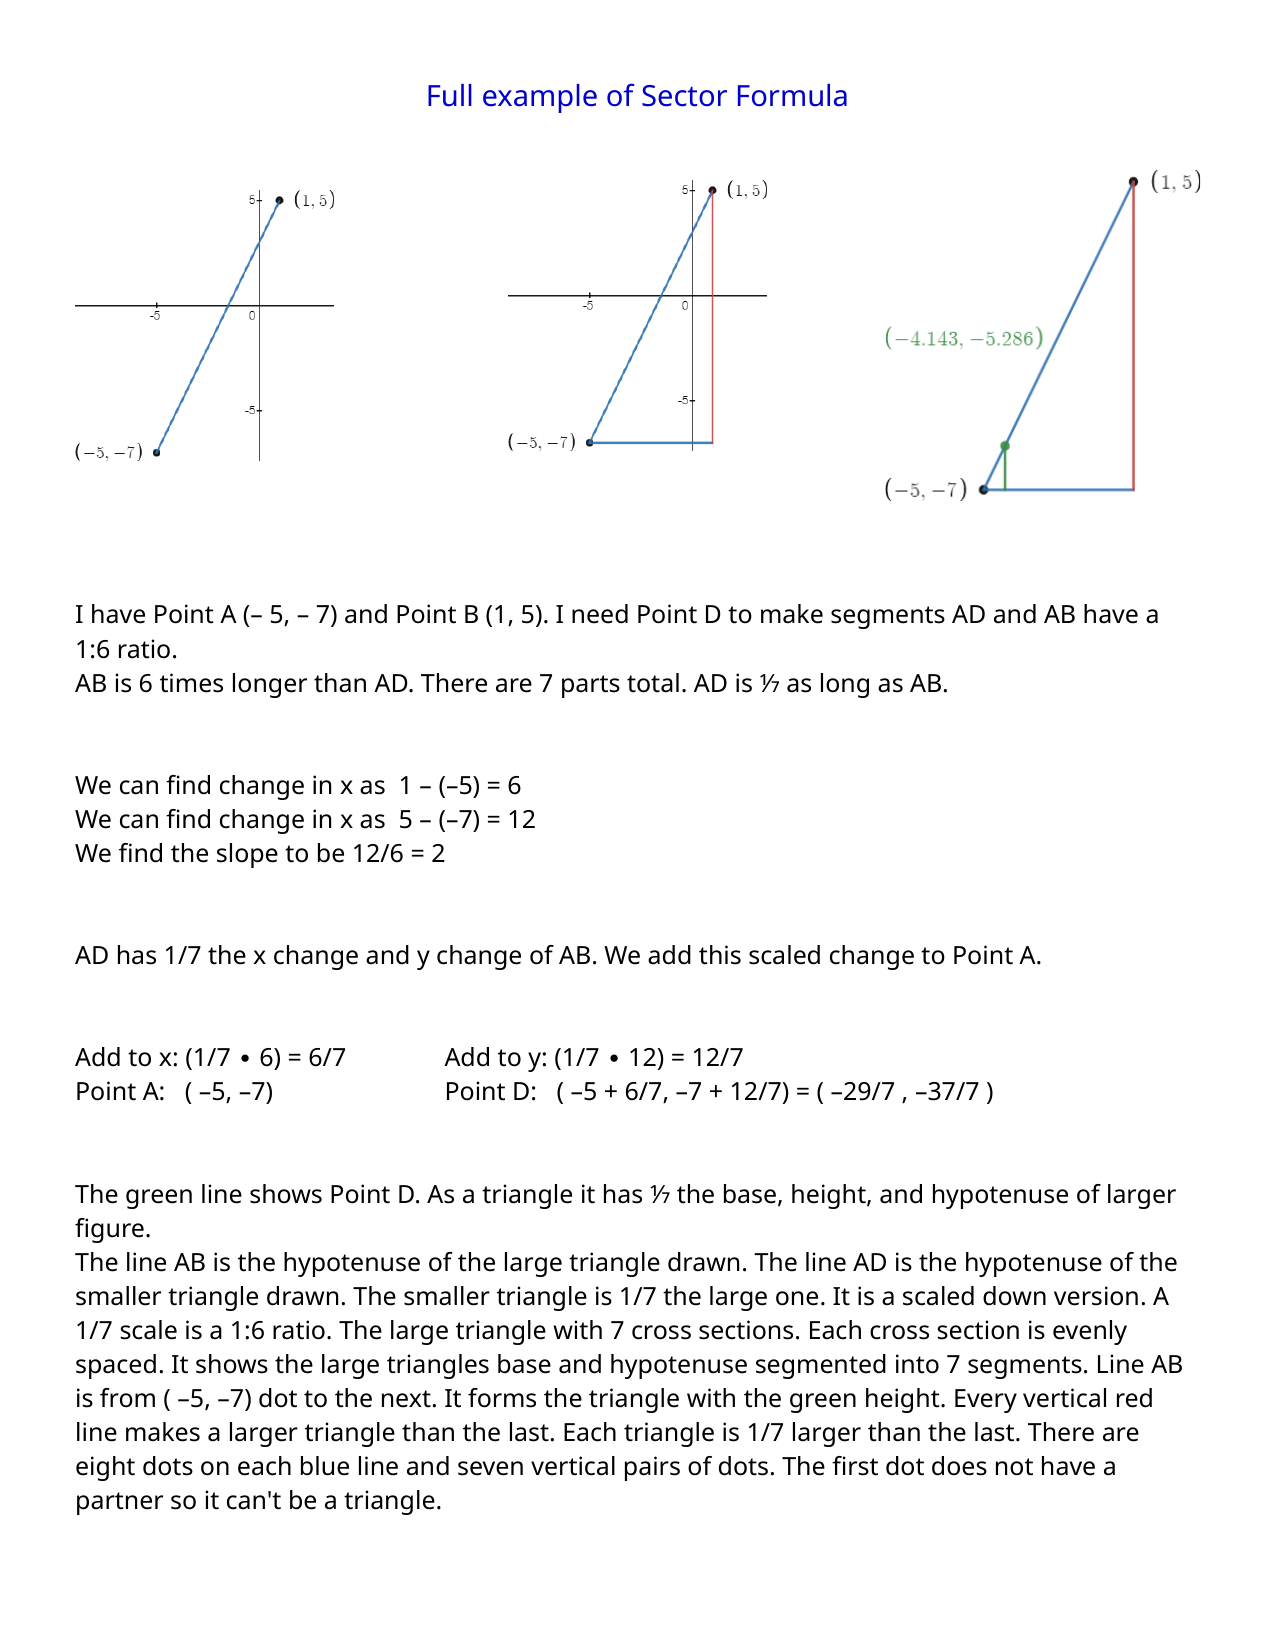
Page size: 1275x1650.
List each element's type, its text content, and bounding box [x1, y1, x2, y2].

text We can find change in x as 5 – (–7) = 12 [75, 802, 1200, 836]
text AD has 1/7 the x change and y change of AB. We add this scaled change to Point A. [75, 938, 1200, 972]
text We find the slope to be 12/6 = 2 [75, 836, 1200, 870]
picture [75, 190, 334, 461]
picture [885, 170, 1200, 501]
text We can find change in x as 1 – (–5) = 6 [75, 767, 1200, 802]
text Add to x: (1/7 ∙ 6) = 6/7 Add to y: (1/7 ∙ 12) = 12/7 [75, 1040, 1200, 1074]
text The line AB is the hypotenuse of the large triangle drawn. The line AD is the hypotenuse of the smaller triangle drawn. The smaller triangle is 1/7 the large one. It is a scaled down version. A 1/7 scale is a 1:6 ratio. The large triangle with 7 cross sections. Each cross section is evenly spaced. It shows the large triangles base and hypotenuse segmented into 7 segments. Line AB is from ( –5, –7) dot to the next. It forms the triangle with the green height. Every vertical red line makes a larger triangle than the last. Each triangle is 1/7 larger than the last. There are eight dots on each blue line and seven vertical pairs of dots. The first dot does not have a partner so it can't be a triangle. [75, 1244, 1200, 1517]
text Point A: ( –5, –7) Point D: ( –5 + 6/7, –7 + 12/7) = ( –29/7 , –37/7 ) [75, 1074, 1200, 1108]
text I have Point A (– 5, – 7) and Point B (1, 5). I need Point D to make segments AD and AB have a 1:6 ratio. [75, 597, 1200, 665]
text Full example of Sector Formula [75, 75, 1200, 115]
text AB is 6 times longer than AD. There are 7 parts total. AD is ⅐ as long as AB. [75, 665, 1200, 699]
picture [508, 180, 767, 451]
text The green line shows Point D. As a triangle it has ⅐ the base, height, and hypotenuse of larger figure. [75, 1176, 1200, 1244]
